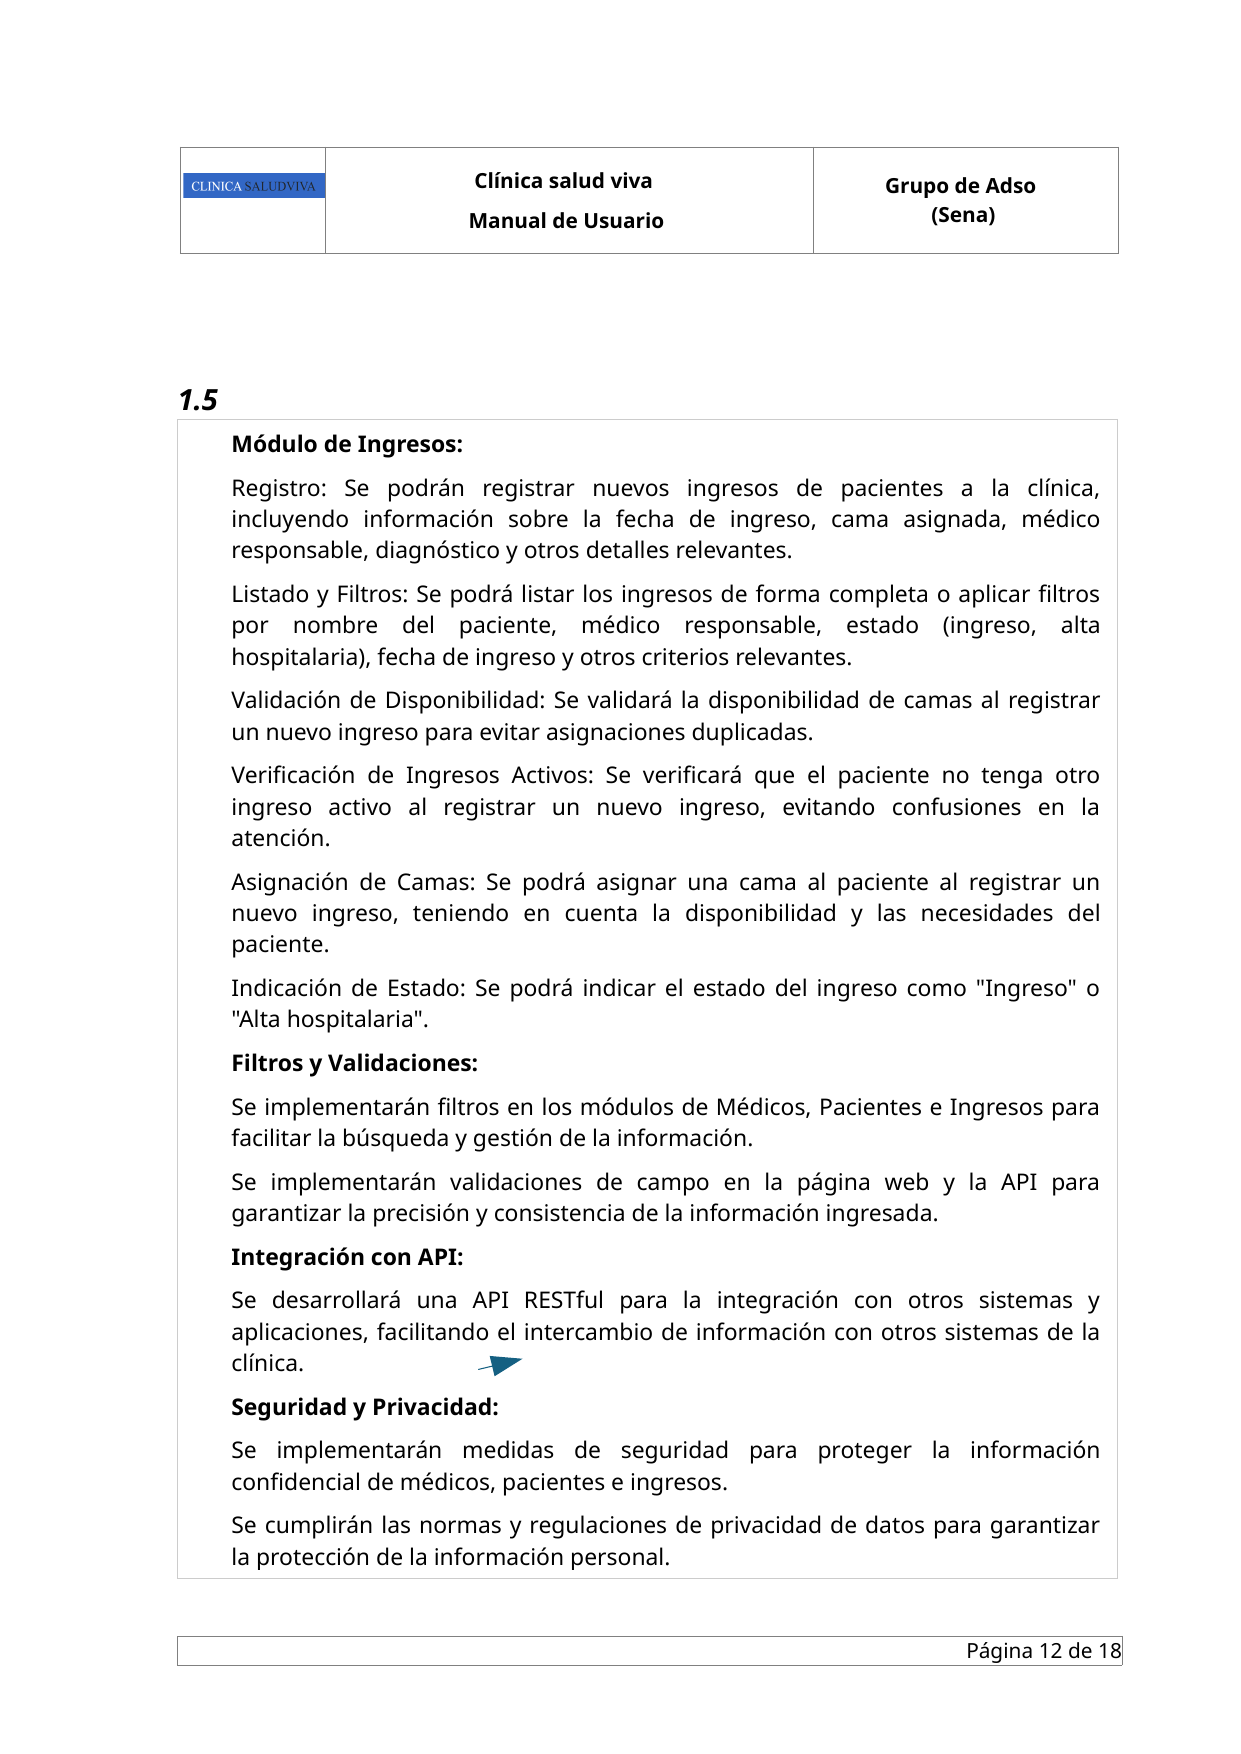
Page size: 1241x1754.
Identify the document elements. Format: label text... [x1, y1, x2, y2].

text Registro: Se podrán registrar nuevos ingresos de pacientes a la clínica, incluyendo información sobre la fecha de ingreso, cama asignada, médico responsable, diagnóstico y otros detalles relevantes. [231, 472, 1101, 565]
text Se implementarán medidas de seguridad para proteger la información confidencial de médicos, pacientes e ingresos. [231, 1434, 1101, 1497]
text Se implementarán filtros en los módulos de Médicos, Pacientes e Ingresos para facilitar la búsqueda y gestión de la información. [231, 1090, 1101, 1153]
text Módulo de Ingresos: [231, 428, 1101, 459]
text Se desarrollará una API RESTful para la integración con otros sistemas y aplicaciones, facilitando el intercambio de información con otros sistemas de la clínica. [231, 1284, 1101, 1378]
text Indicación de Estado: Se podrá indicar el estado del ingreso como "Ingreso" o "Alta hospitalaria". [231, 972, 1101, 1034]
text Asignación de Camas: Se podrá asignar una cama al paciente al registrar un nuevo ingreso, teniendo en cuenta la disponibilidad y las necesidades del paciente. [231, 865, 1101, 959]
text Verificación de Ingresos Activos: Se verificará que el paciente no tenga otro ingreso activo al registrar un nuevo ingreso, evitando confusiones en la atención. [231, 759, 1101, 853]
text Se cumplirán las normas y regulaciones de privacidad de datos para garantizar la protección de la información personal. [231, 1509, 1101, 1570]
text Seguridad y Privacidad: [231, 1390, 1101, 1422]
text Integración con API: [231, 1240, 1101, 1272]
text Validación de Disponibilidad: Se validará la disponibilidad de camas al registrar un nuevo ingreso para evitar asignaciones duplicadas. [231, 684, 1101, 747]
text Filtros y Validaciones: [231, 1047, 1101, 1078]
text Se implementarán validaciones de campo en la página web y la API para garantizar la precisión y consistencia de la información ingresada. [231, 1165, 1101, 1228]
text Listado y Filtros: Se podrá listar los ingresos de forma completa o aplicar filtros por nombre del paciente, médico responsable, estado (ingreso, alta hospitalaria), fecha de ingreso y otros criterios relevantes. [231, 578, 1101, 672]
